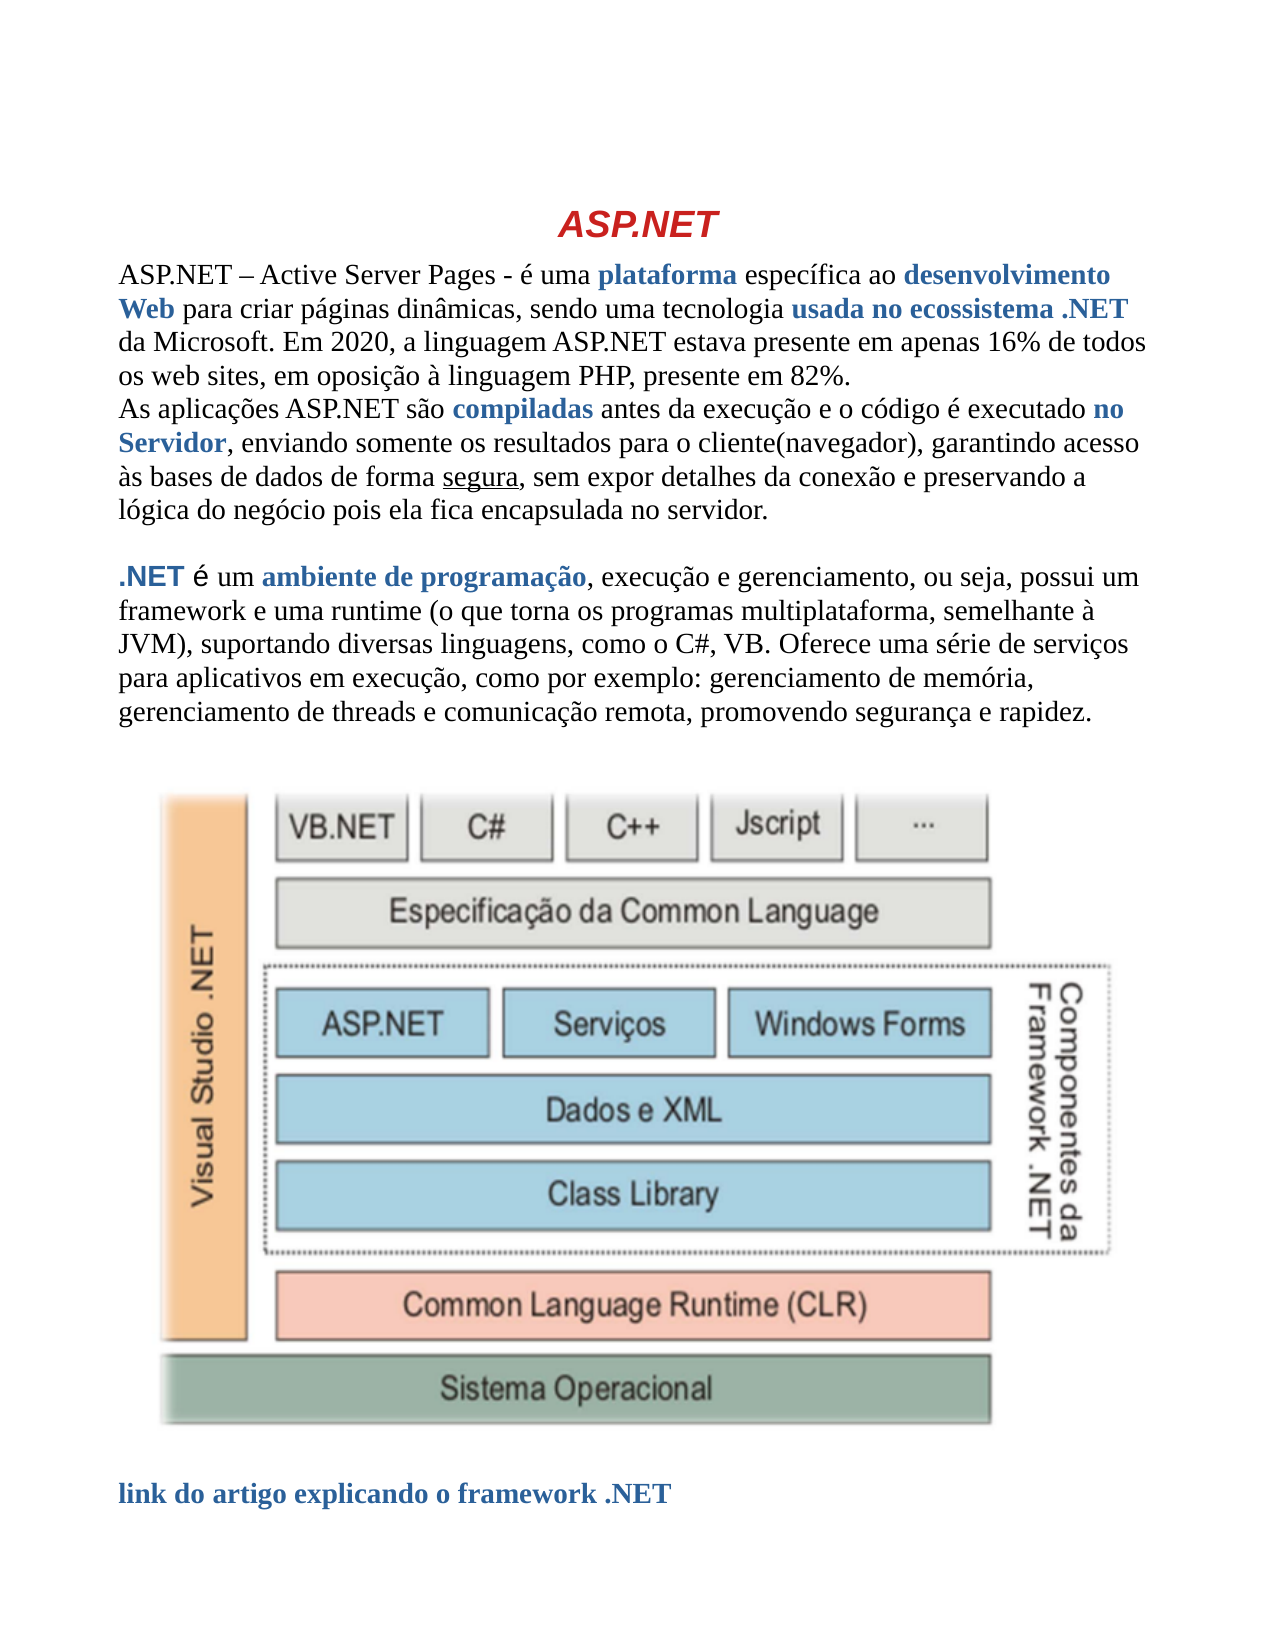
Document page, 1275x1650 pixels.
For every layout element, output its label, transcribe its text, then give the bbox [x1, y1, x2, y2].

picture [149, 784, 1126, 1448]
text link do artigo explicando o framework .NET [118, 1476, 1157, 1510]
text .NET é um ambiente de programação, execução e gerenciamento, ou seja, possui um framework e uma runtime (o que torna os programas multiplataforma, semelhante à JVM), suportando diversas linguagens, como o C#, VB. Oferece uma série de serviços para aplicativos em execução, como por exemplo: gerenciamento de memória, gerenciamento de threads e comunicação remota, promovendo segurança e rapidez. [118, 559, 1157, 727]
subtitle ASP.NET [118, 201, 1157, 245]
text ASP.NET – Active Server Pages - é uma plataforma específica ao desenvolvimento Web para criar páginas dinâmicas, sendo uma tecnologia usada no ecossistema .NET da Microsoft. Em 2020, a linguagem ASP.NET estava presente em apenas 16% de todos os web sites, em oposição à linguagem PHP, presente em 82%. [118, 257, 1157, 392]
text As aplicações ASP.NET são compiladas antes da execução e o código é executado no Servidor, enviando somente os resultados para o cliente(navegador), garantindo acesso às bases de dados de forma segura, sem expor detalhes da conexão e preservando a lógica do negócio pois ela fica encapsulada no servidor. [118, 392, 1157, 526]
